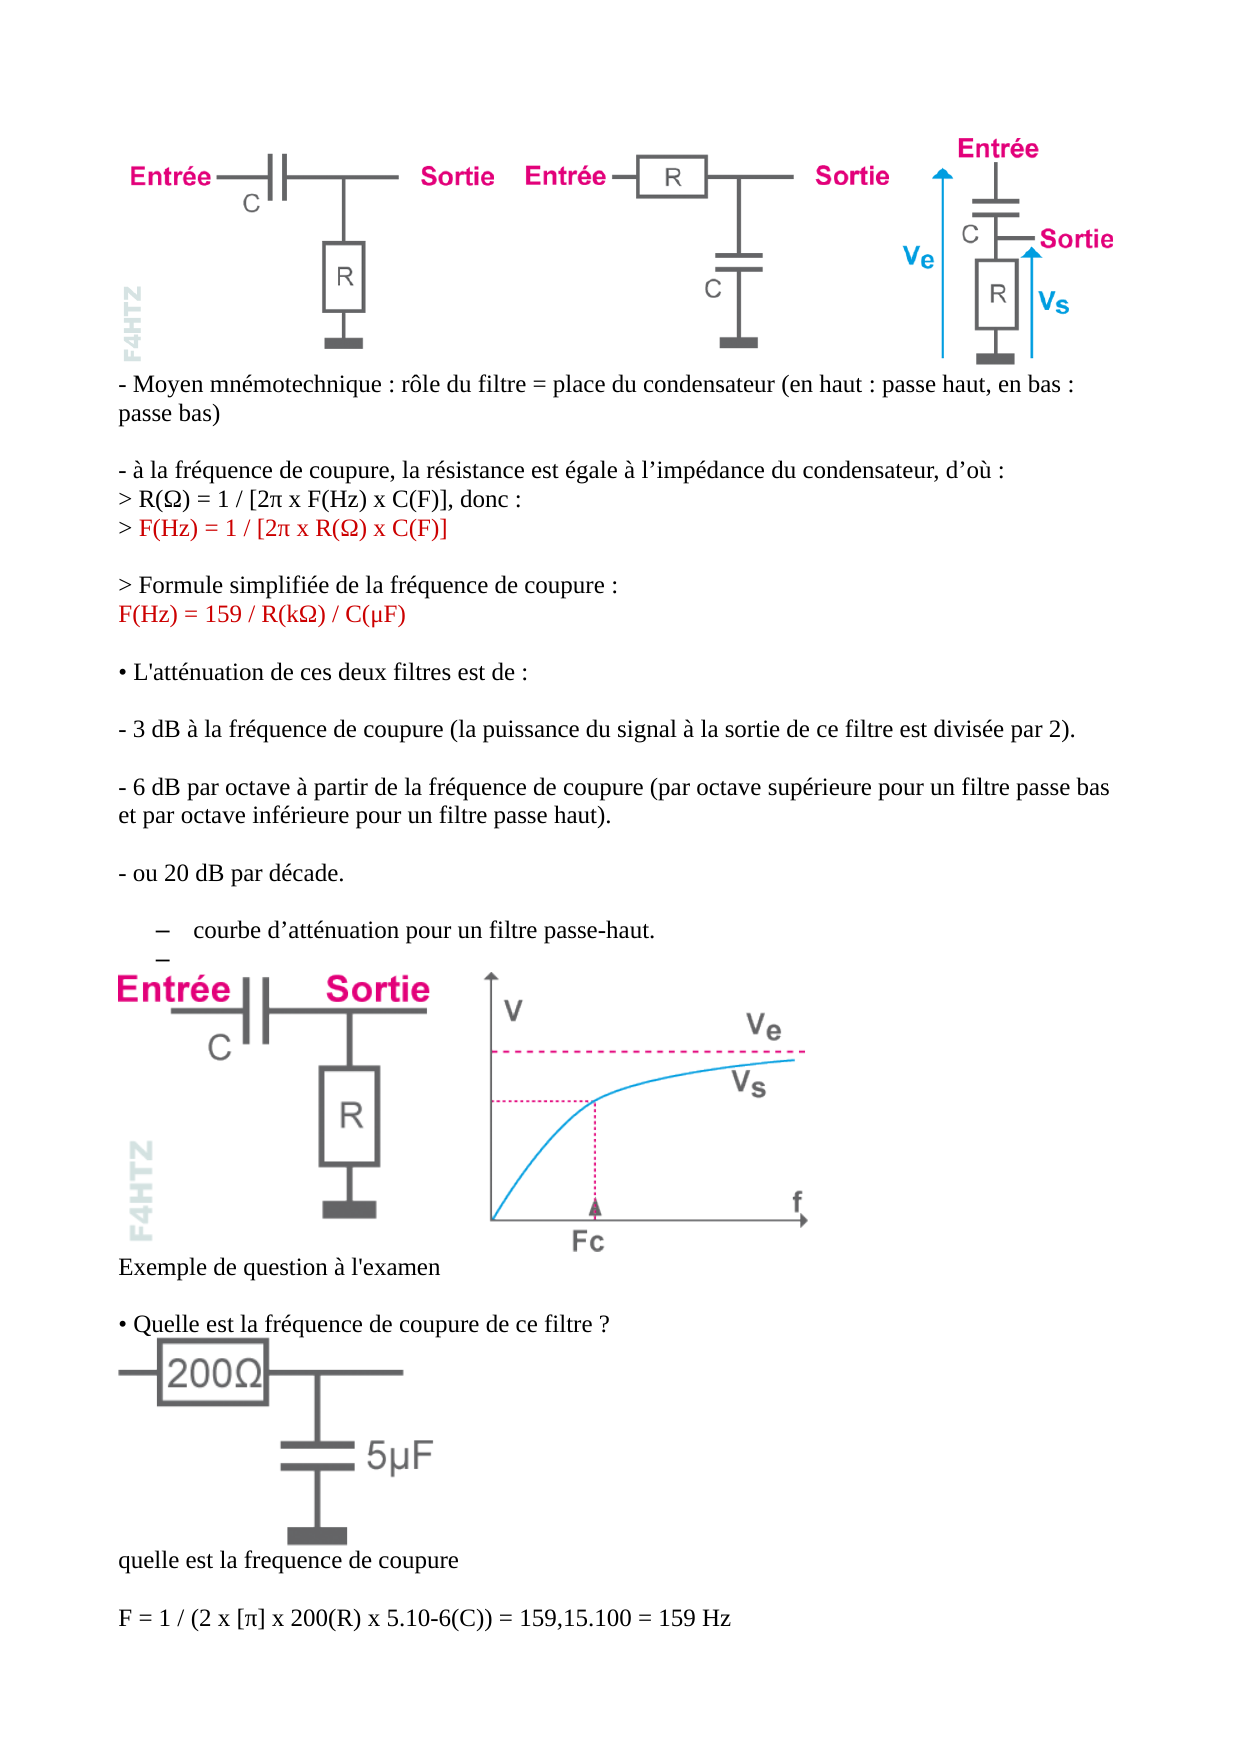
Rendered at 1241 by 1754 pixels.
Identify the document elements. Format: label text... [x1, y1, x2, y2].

text F(Hz) = 159 / R(kΩ) / C(μF) [118, 599, 1122, 628]
text - ou 20 dB par décade. [118, 858, 1122, 887]
text > Formule simplifiée de la fréquence de coupure : [118, 570, 1122, 599]
text - 6 dB par octave à partir de la fréquence de coupure (par octave supérieure pour un filtre passe bas et par octave inférieure pour un filtre passe haut). [118, 772, 1122, 829]
text > F(Hz) = 1 / [2π x R(Ω) x C(F)] [118, 513, 1122, 542]
text - 3 dB à la fréquence de coupure (la puissance du signal à la sortie de ce filtre est divisée par 2). [118, 714, 1122, 743]
text • Quelle est la fréquence de coupure de ce filtre ? [118, 1309, 1122, 1338]
picture [118, 118, 1123, 369]
text quelle est la frequence de coupure [118, 1545, 1122, 1574]
text > R(Ω) = 1 / [2π x F(Hz) x C(F)], donc : [118, 484, 1122, 513]
text • L'atténuation de ces deux filtres est de : [118, 657, 1122, 685]
text Exemple de question à l'examen [118, 1252, 1122, 1280]
text F = 1 / (2 x [π] x 200(R) x 5.10-6(C)) = 159,15.100 = 159 Hz [118, 1603, 1122, 1632]
picture [118, 972, 809, 1252]
text - à la fréquence de coupure, la résistance est égale à l’impédance du condensateur, d’où : [118, 455, 1122, 484]
picture [118, 1337, 434, 1546]
text - Moyen mnémotechnique : rôle du filtre = place du condensateur (en haut : passe haut, en bas : passe bas) [118, 369, 1122, 427]
list courbe d’atténuation pour un filtre passe-haut. [156, 915, 1122, 944]
